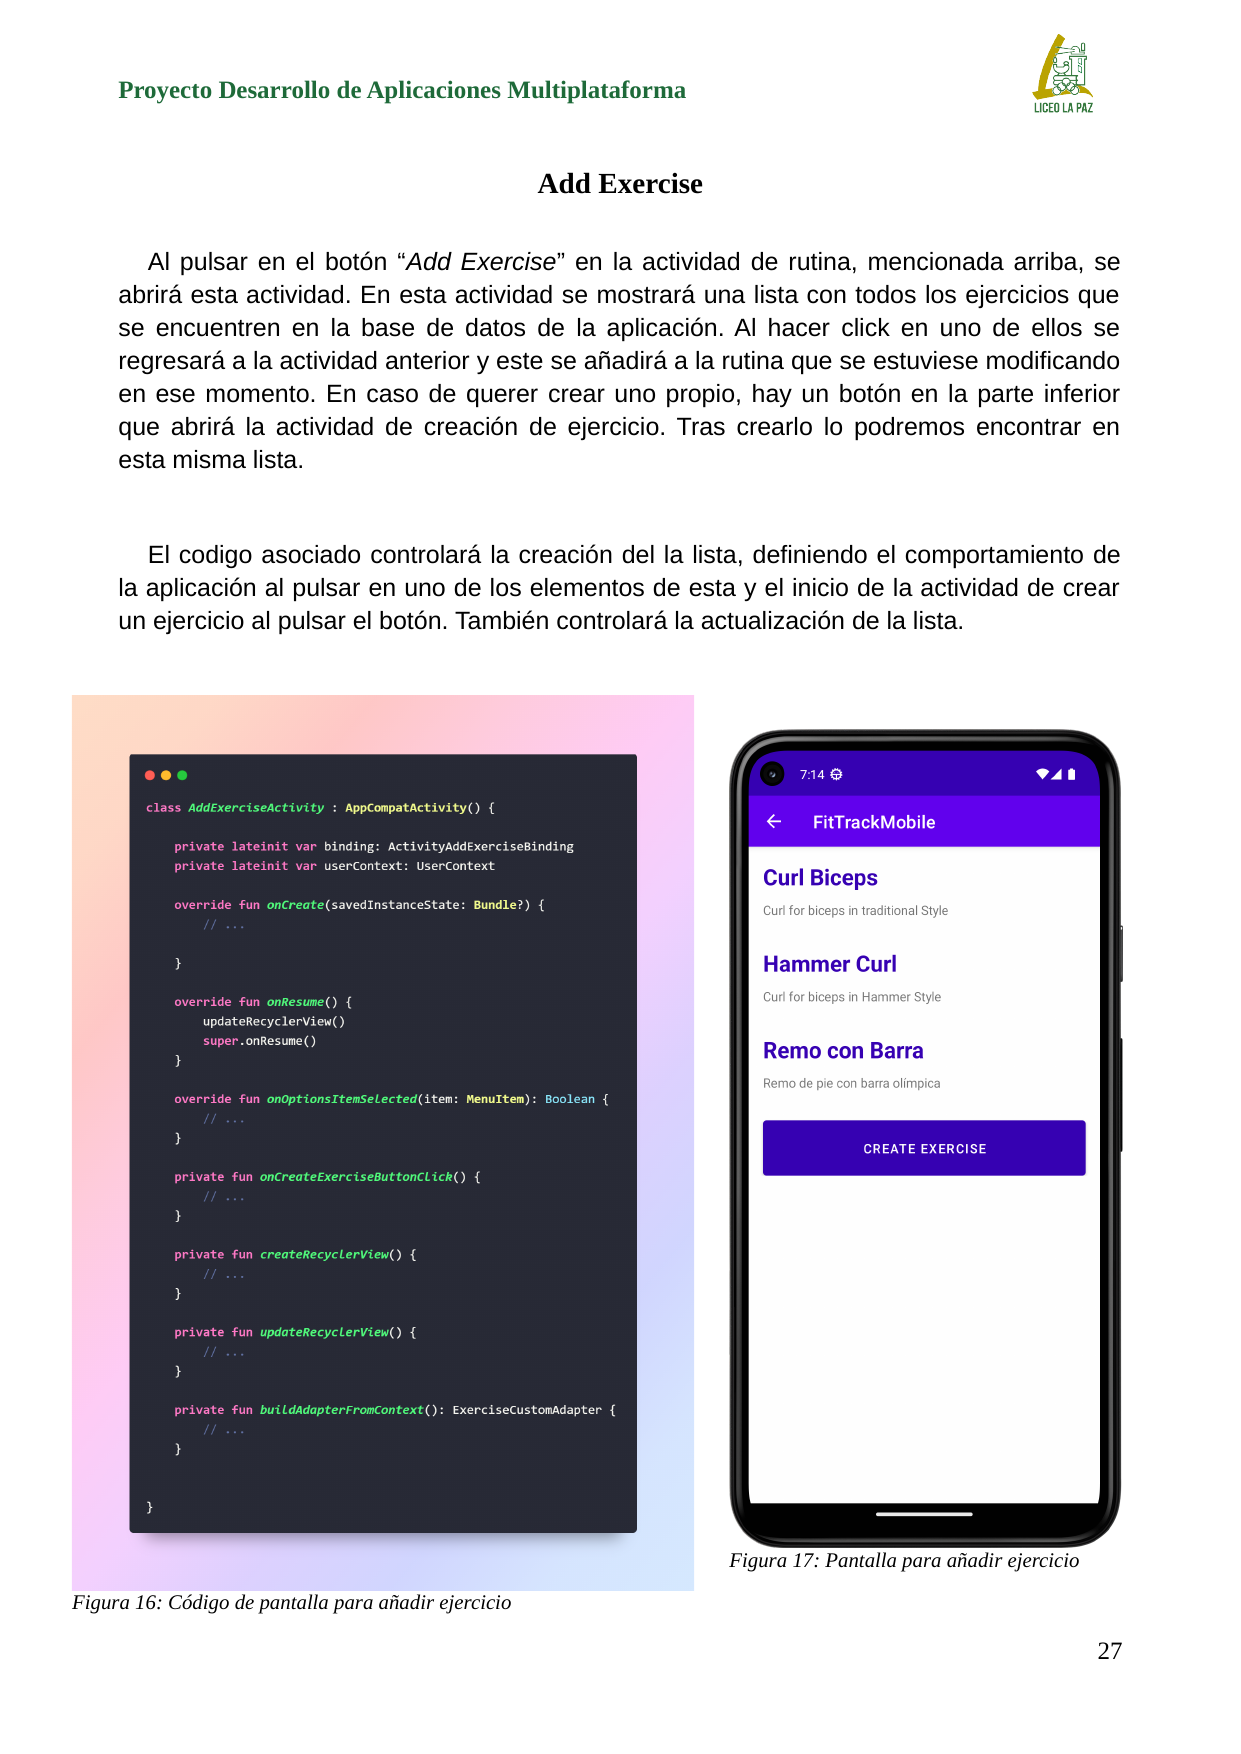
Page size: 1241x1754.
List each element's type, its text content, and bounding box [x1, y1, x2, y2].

text El codigo asociado controlará la creación del la lista, definiendo el comportamiento de la aplicación al pulsar en uno de los elementos de esta y el inicio de la actividad de crear un ejercicio al pulsar el botón. También controlará la actualización de la lista. [118, 540, 1122, 635]
subtitle Add Exercise [118, 166, 1122, 199]
picture [729, 729, 1123, 1548]
text Figura 17: Pantalla para añadir ejercicio [729, 1548, 1123, 1572]
picture [71, 695, 695, 1591]
text Al pulsar en el botón “Add Exercise” en la actividad de rutina, mencionada arriba, se abrirá esta actividad. En esta actividad se mostrará una lista con todos los ejercicios que se encuentren en la base de datos de la aplicación. Al hacer click en uno de ellos se regresará a la actividad anterior y este se añadirá a la rutina que se estuviese modificando en ese momento. En caso de querer crear uno propio, hay un botón en la parte inferior que abrirá la actividad de creación de ejercicio. Tras crearlo lo podremos encontrar en esta misma lista. [118, 247, 1122, 474]
text Figura 16: Código de pantalla para añadir ejercicio [72, 1591, 694, 1614]
picture [1025, 26, 1100, 121]
